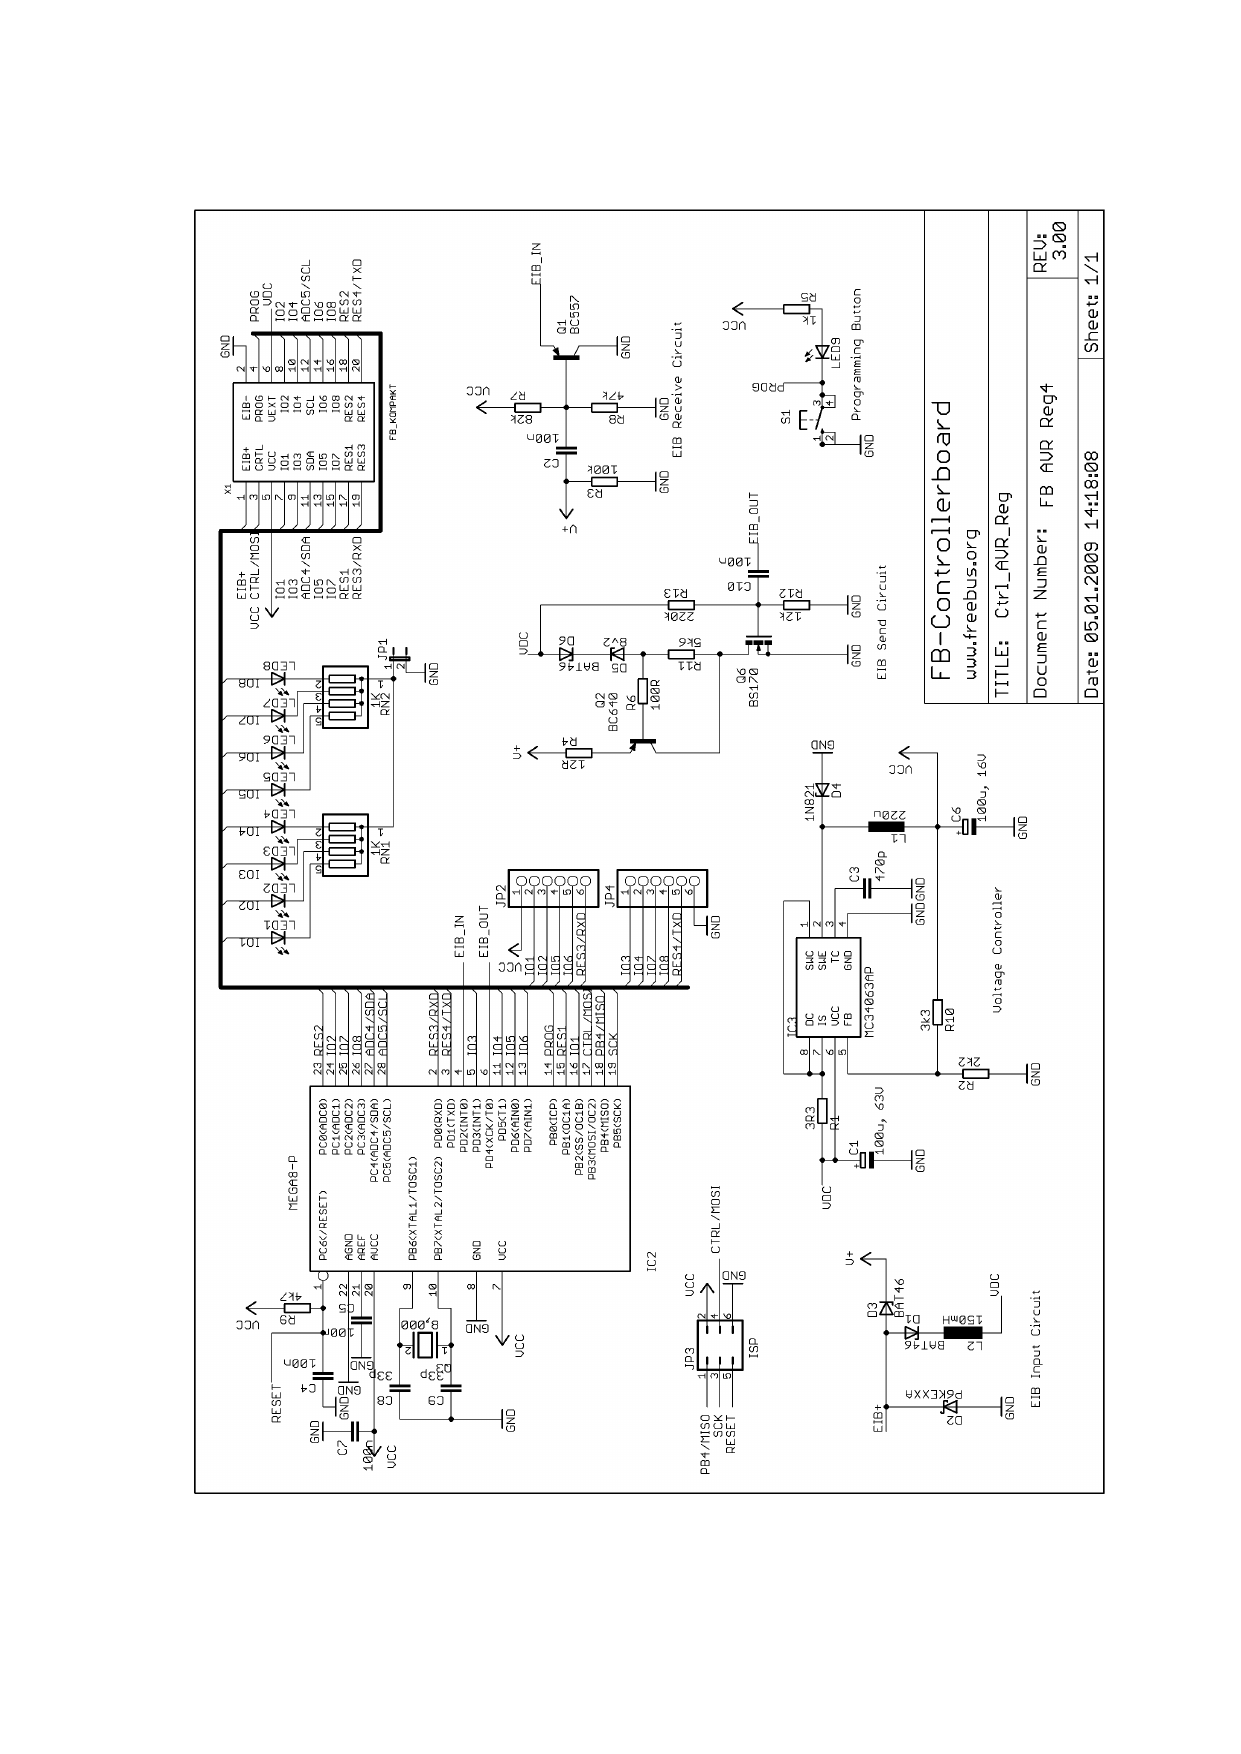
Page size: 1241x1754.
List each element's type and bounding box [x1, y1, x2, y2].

picture [193, 209, 1107, 1496]
